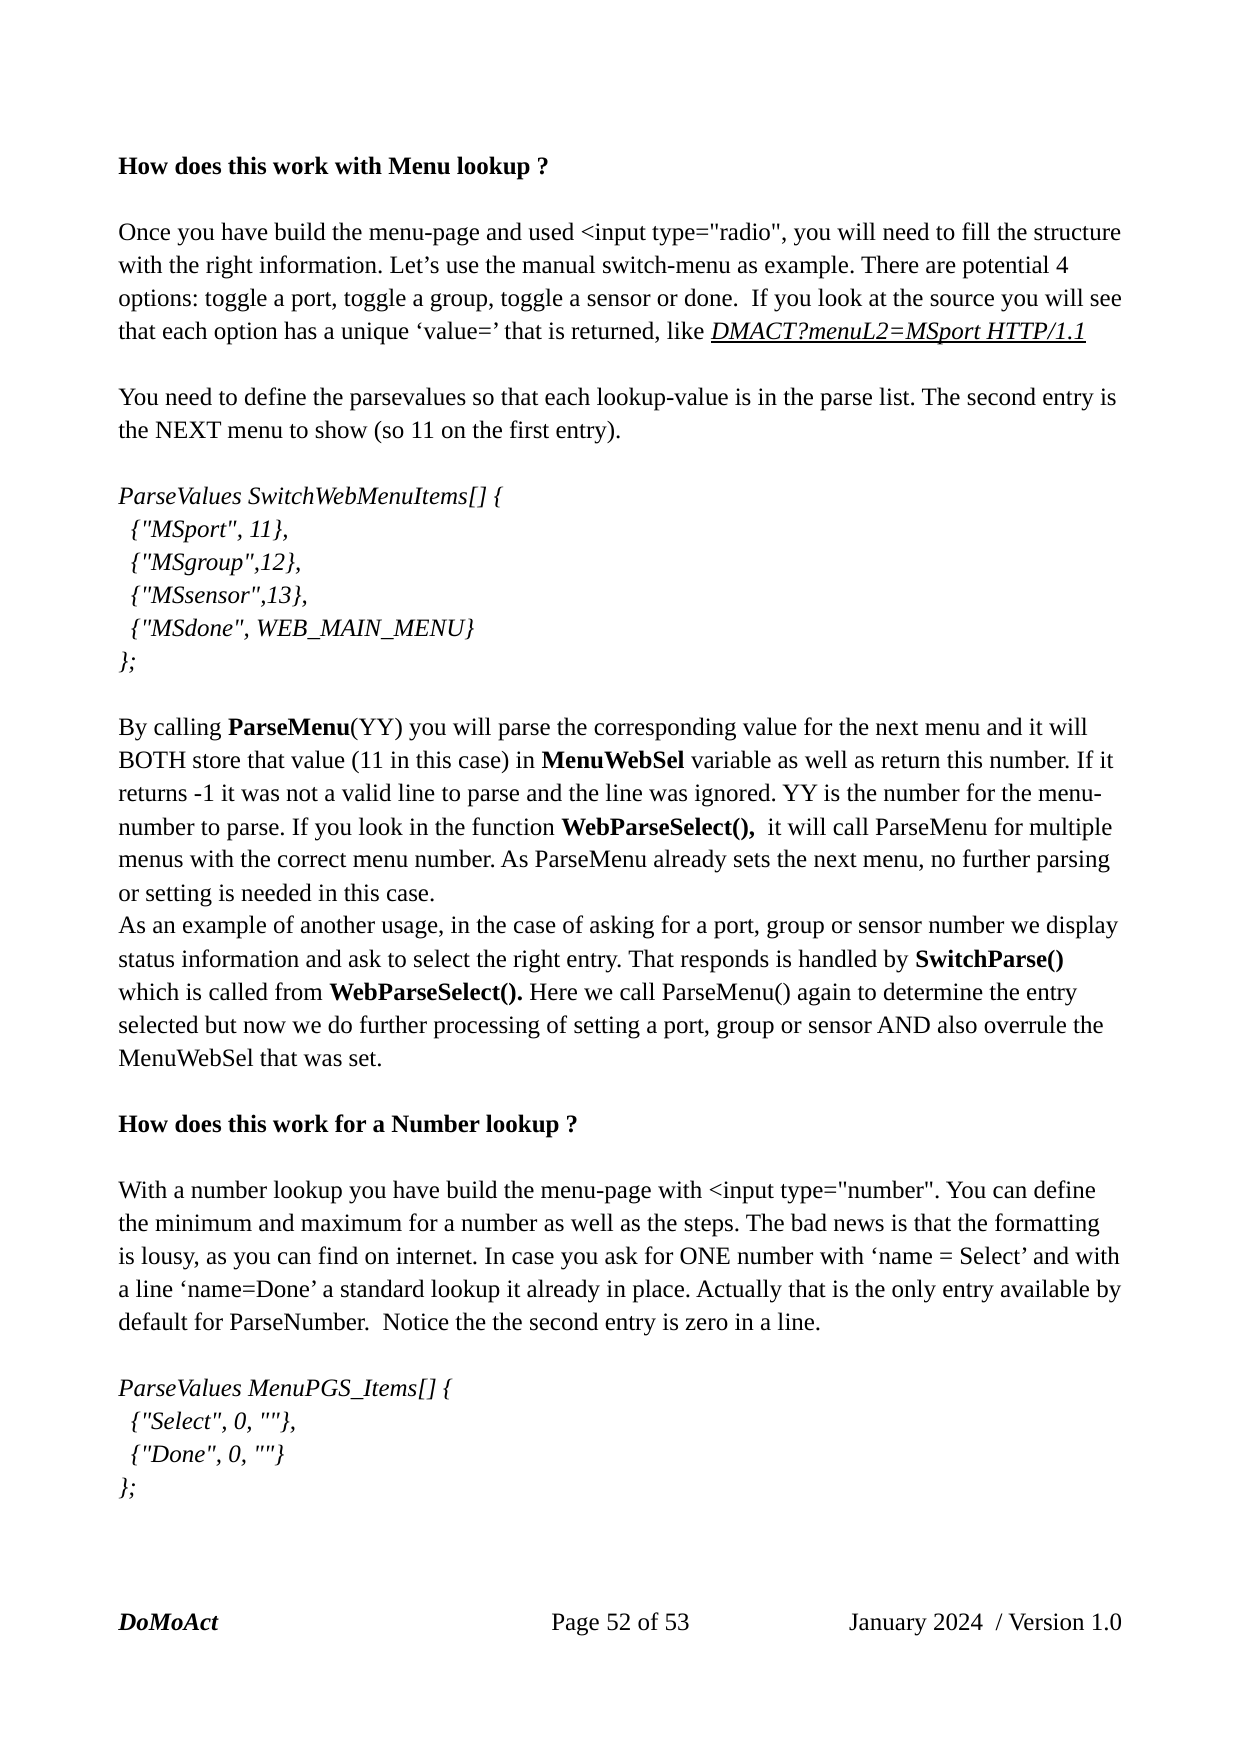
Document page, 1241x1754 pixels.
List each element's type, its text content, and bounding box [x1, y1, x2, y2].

text With a number lookup you have build the menu-page with <input type="number". You can define the minimum and maximum for a number as well as the steps. The bad news is that the formatting is lousy, as you can find on internet. In case you ask for ONE number with ‘name = Select’ and with a line ‘name=Done’ a standard lookup it already in place. Actually that is the only entry available by default for ParseNumber. Notice the the second entry is zero in a line. [118, 1175, 1122, 1336]
text As an example of another usage, in the case of asking for a port, group or sensor number we display status information and ask to select the right entry. That responds is handled by SwitchParse() which is called from WebParseSelect(). Here we call ParseMenu() again to determine the entry selected but now we do further processing of setting a port, group or sensor AND also overrule the MenuWebSel that was set. [118, 911, 1122, 1071]
text {"MSport", 11}, [118, 514, 1122, 543]
text {"MSgroup",12}, [118, 547, 1122, 576]
text }; [118, 646, 1122, 675]
text }; [118, 1472, 1122, 1501]
text ParseValues MenuPGS_Items[] { [118, 1373, 1122, 1402]
text How does this work with Menu lookup ? [118, 151, 1122, 180]
text You need to define the parsevalues so that each lookup-value is in the parse list. The second entry is the NEXT menu to show (so 11 on the first entry). [118, 382, 1122, 444]
text How does this work for a Number lookup ? [118, 1109, 1122, 1137]
text {"MSsensor",13}, [118, 580, 1122, 609]
text {"Done", 0, ""} [118, 1439, 1122, 1468]
text By calling ParseMenu(YY) you will parse the corresponding value for the next menu and it will BOTH store that value (11 in this case) in MenuWebSel variable as well as return this number. If it returns -1 it was not a valid line to parse and the line was ignored. YY is the number for the menu-number to parse. If you look in the function WebParseSelect(), it will call ParseMenu for multiple menus with the correct menu number. As ParseMenu already sets the next menu, no further parsing or setting is needed in this case. [118, 712, 1122, 906]
text Once you have build the menu-page and used <input type="radio", you will need to fill the structure with the right information. Let’s use the manual switch-menu as example. There are potential 4 options: toggle a port, toggle a group, toggle a sensor or done. If you look at the source you will see that each option has a unique ‘value=’ that is returned, like DMACT?menuL2=MSport HTTP/1.1 [118, 217, 1122, 378]
text {"MSdone", WEB_MAIN_MENU} [118, 613, 1122, 642]
text ParseValues SwitchWebMenuItems[] { [118, 481, 1122, 510]
text {"Select", 0, ""}, [118, 1406, 1122, 1435]
